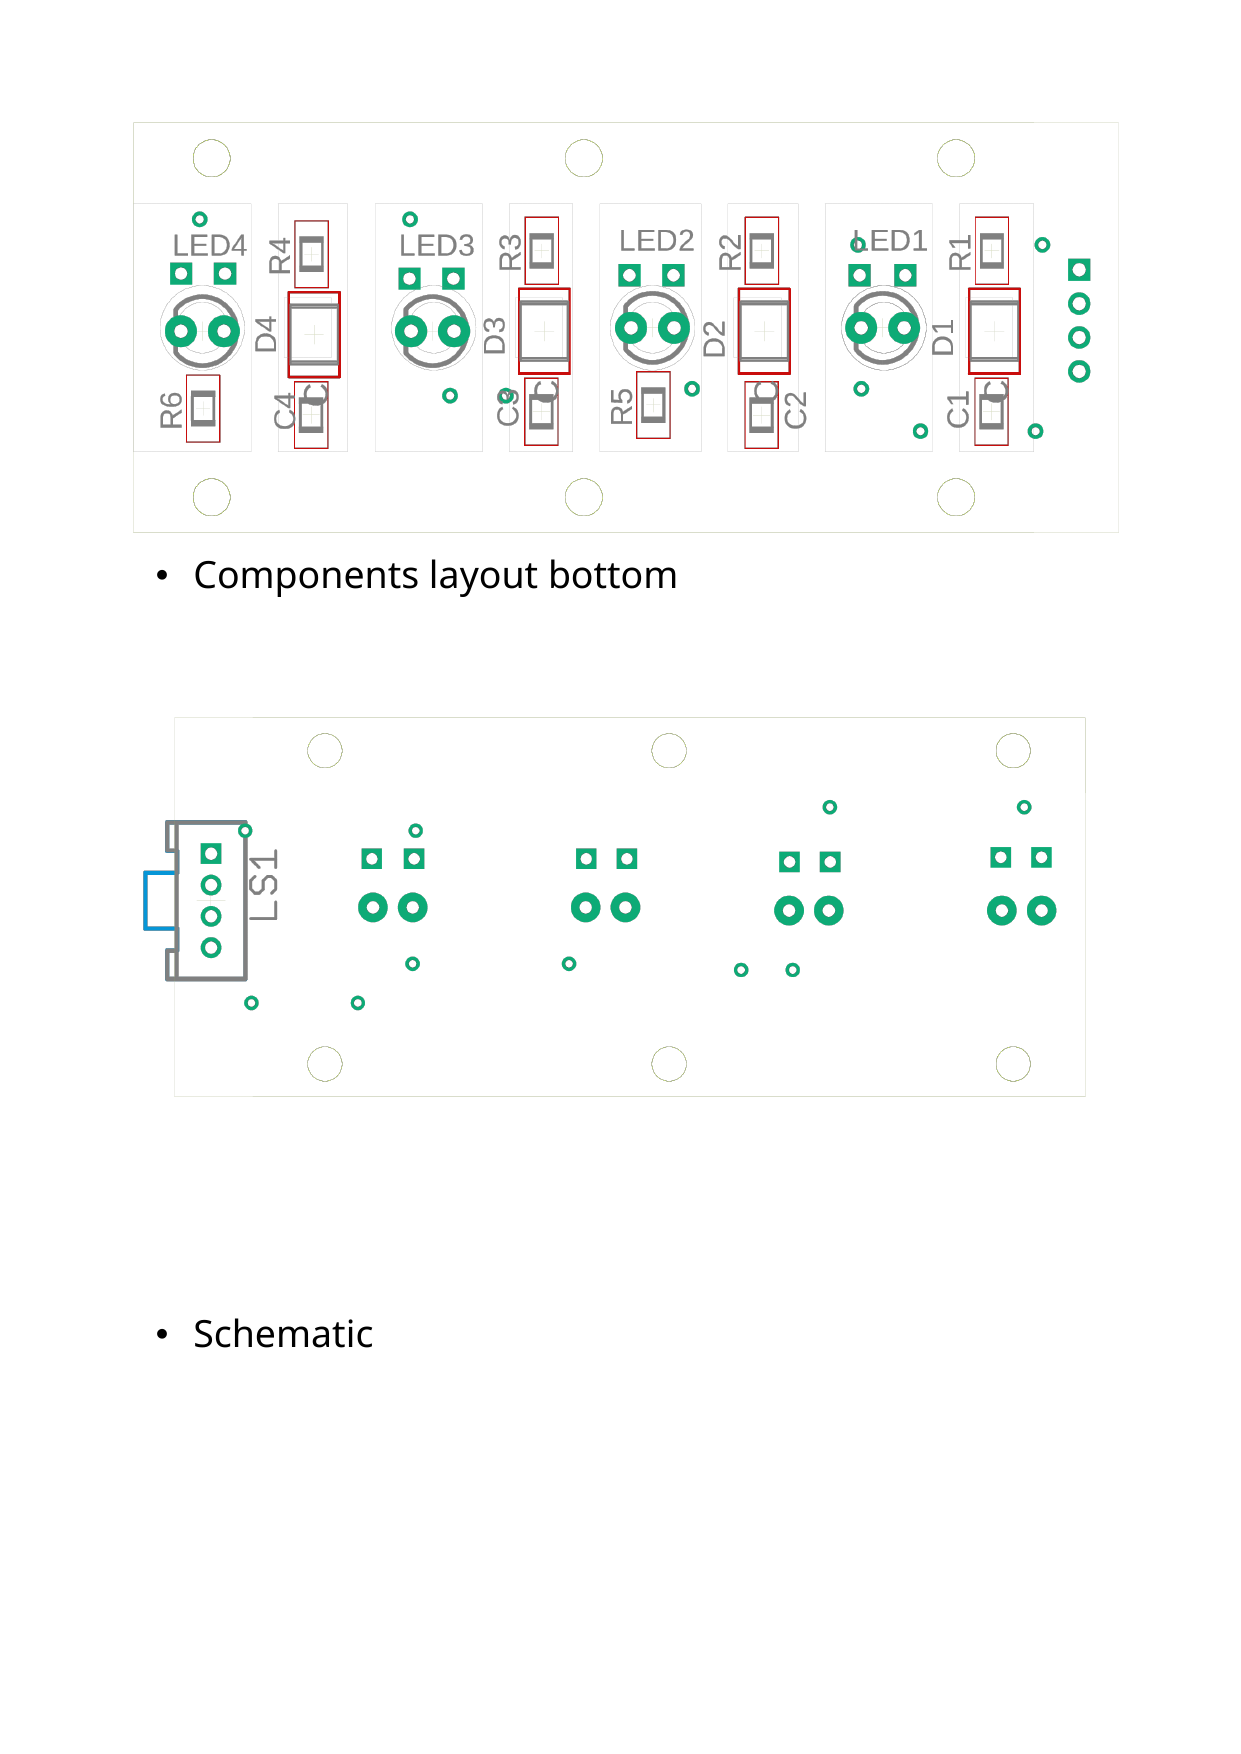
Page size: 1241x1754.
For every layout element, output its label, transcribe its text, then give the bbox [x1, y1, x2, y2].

list Components layout bottom [156, 549, 1122, 599]
list Schematic [156, 1307, 1122, 1358]
picture [136, 706, 1104, 1121]
picture [118, 90, 1123, 549]
